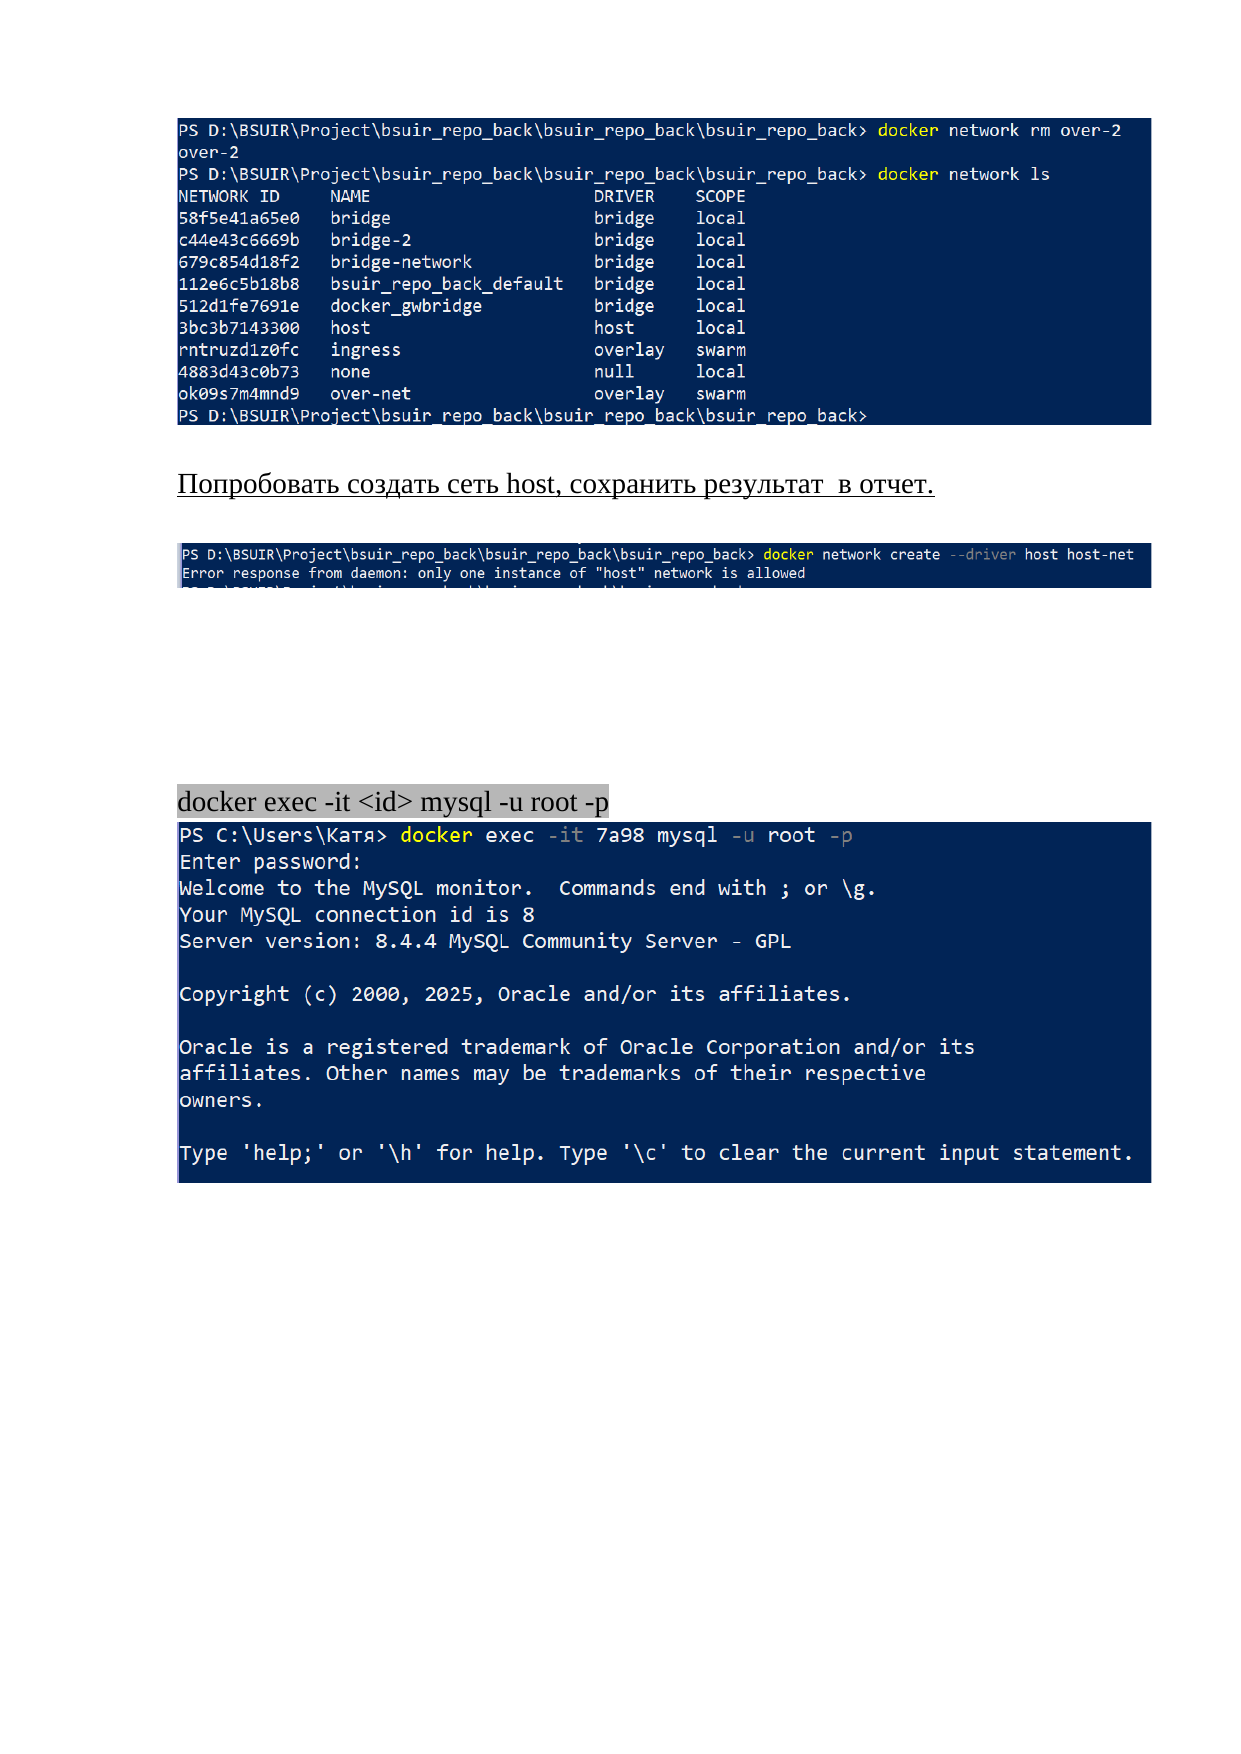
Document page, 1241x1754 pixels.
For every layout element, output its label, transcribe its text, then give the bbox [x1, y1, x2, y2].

picture [177, 822, 1152, 1183]
picture [177, 543, 1152, 588]
text docker exec -it <id> mysql -u root -p [177, 784, 1152, 818]
text Попробовать создать сеть host, сохранить результат в отчет. [177, 467, 1152, 500]
picture [177, 118, 1152, 425]
